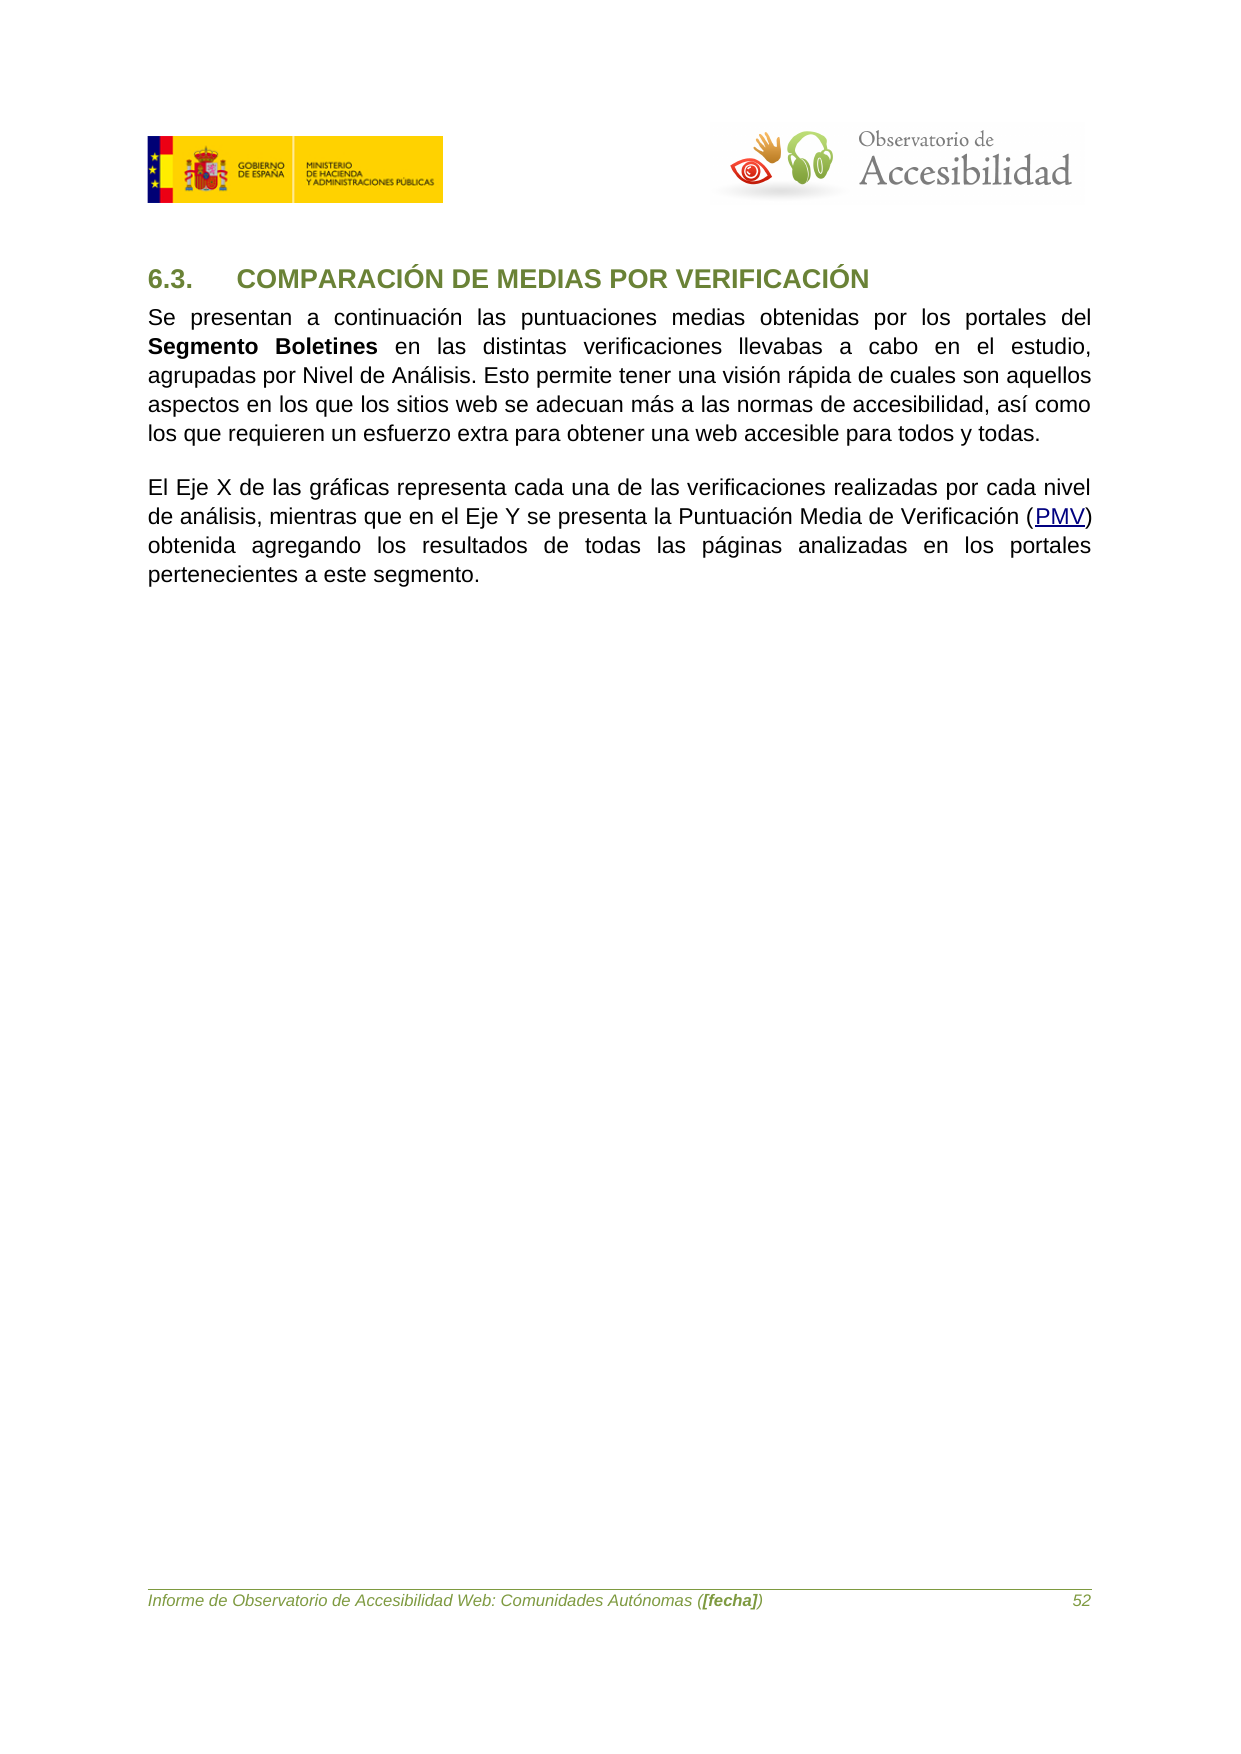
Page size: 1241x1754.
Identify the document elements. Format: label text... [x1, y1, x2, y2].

list Comparación de medias por verificación [148, 263, 1092, 294]
text Se presentan a continuación las puntuaciones medias obtenidas por los portales del Segmento Boletines en las distintas verificaciones llevabas a cabo en el estudio, agrupadas por Nivel de Análisis. Esto permite tener una visión rápida de cuales son aquellos aspectos en los que los sitios web se adecuan más a las normas de accesibilidad, así como los que requieren un esfuerzo extra para obtener una web accesible para todos y todas. [148, 304, 1092, 446]
picture [710, 122, 1086, 205]
picture [147, 136, 443, 203]
text El Eje X de las gráficas representa cada una de las verificaciones realizadas por cada nivel de análisis, mientras que en el Eje Y se presenta la Puntuación Media de Verificación (PMV) obtenida agregando los resultados de todas las páginas analizadas en los portales pertenecientes a este segmento. [148, 474, 1092, 587]
